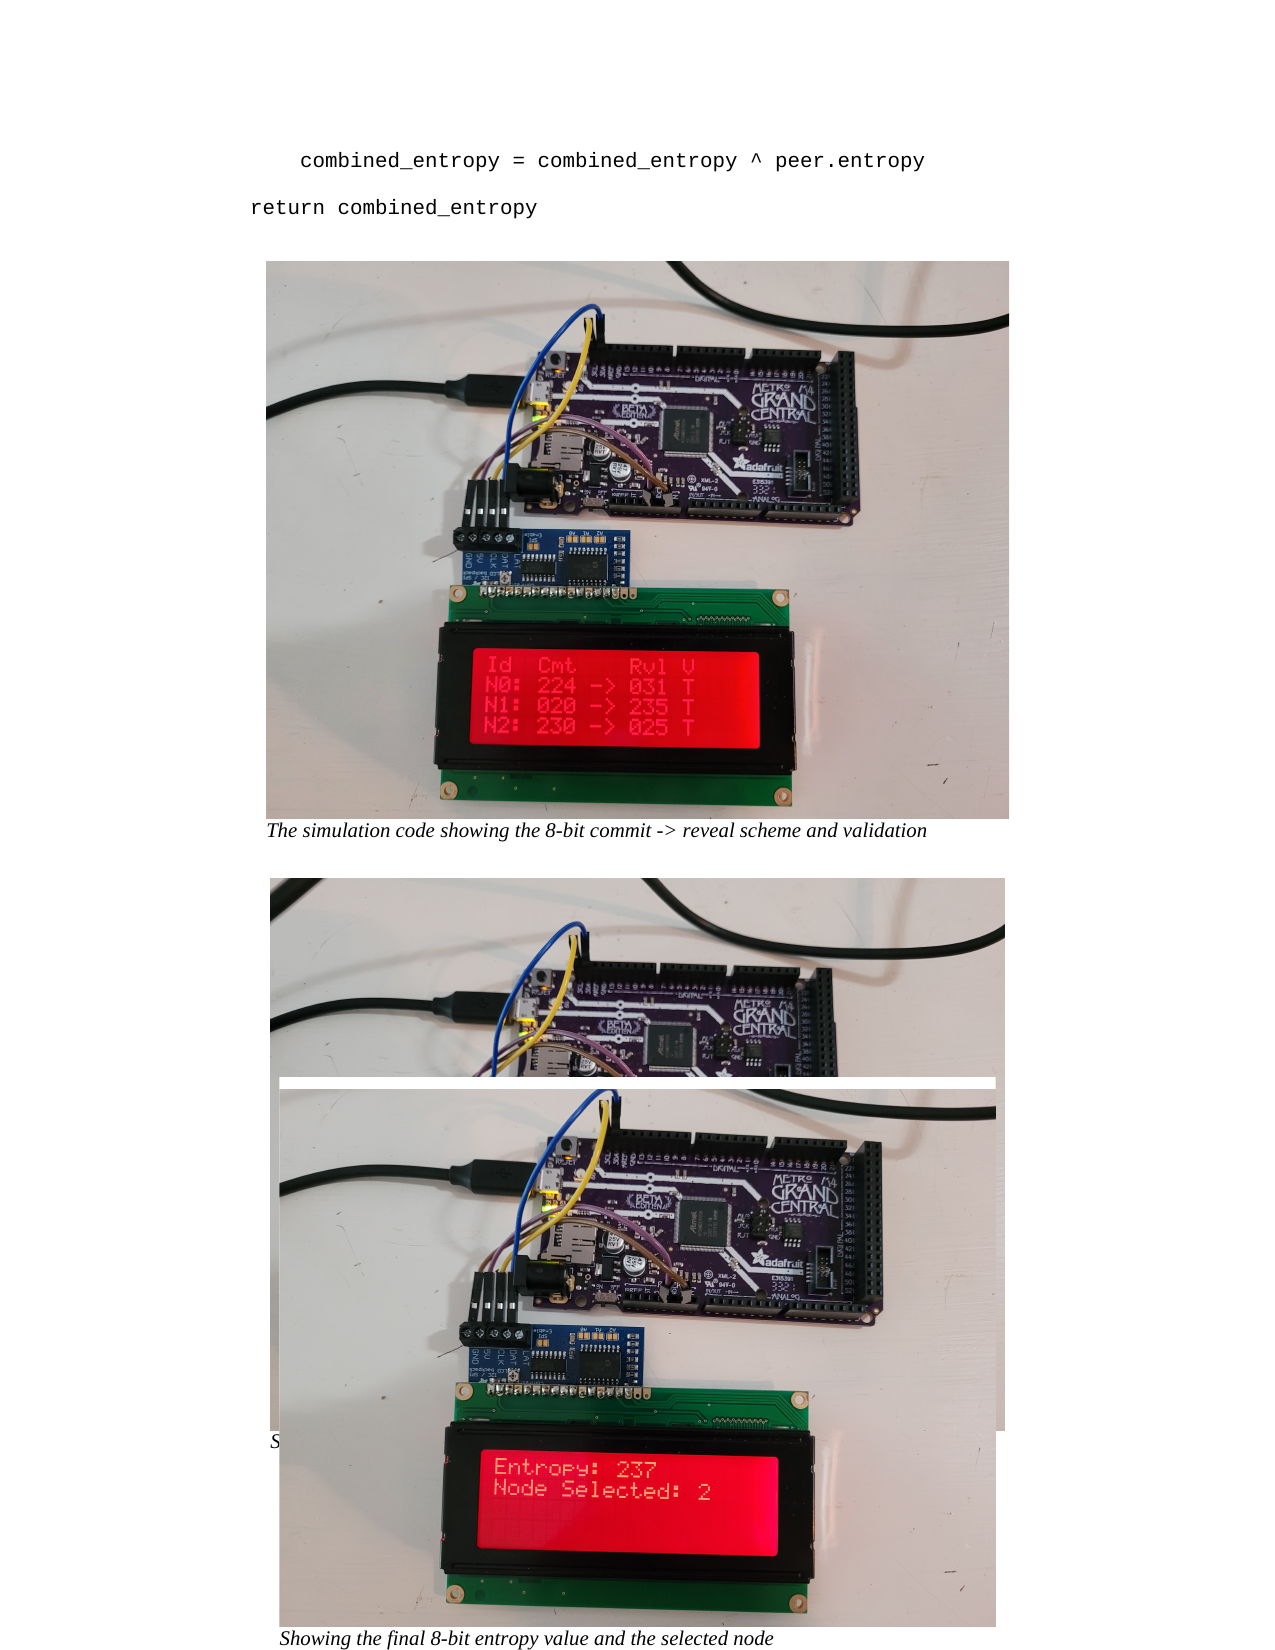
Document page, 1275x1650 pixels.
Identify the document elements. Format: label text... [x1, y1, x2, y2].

text The simulation code showing the 8-bit commit -> reveal scheme and validation [266, 819, 1009, 842]
picture [270, 878, 1005, 1627]
text return combined_entropy [150, 197, 1125, 221]
text Showing the final 8-bit entropy value and the selected node [279, 1627, 996, 1650]
picture [266, 261, 1010, 819]
text combined_entropy = combined_entropy ^ peer.entropy [150, 150, 1125, 174]
